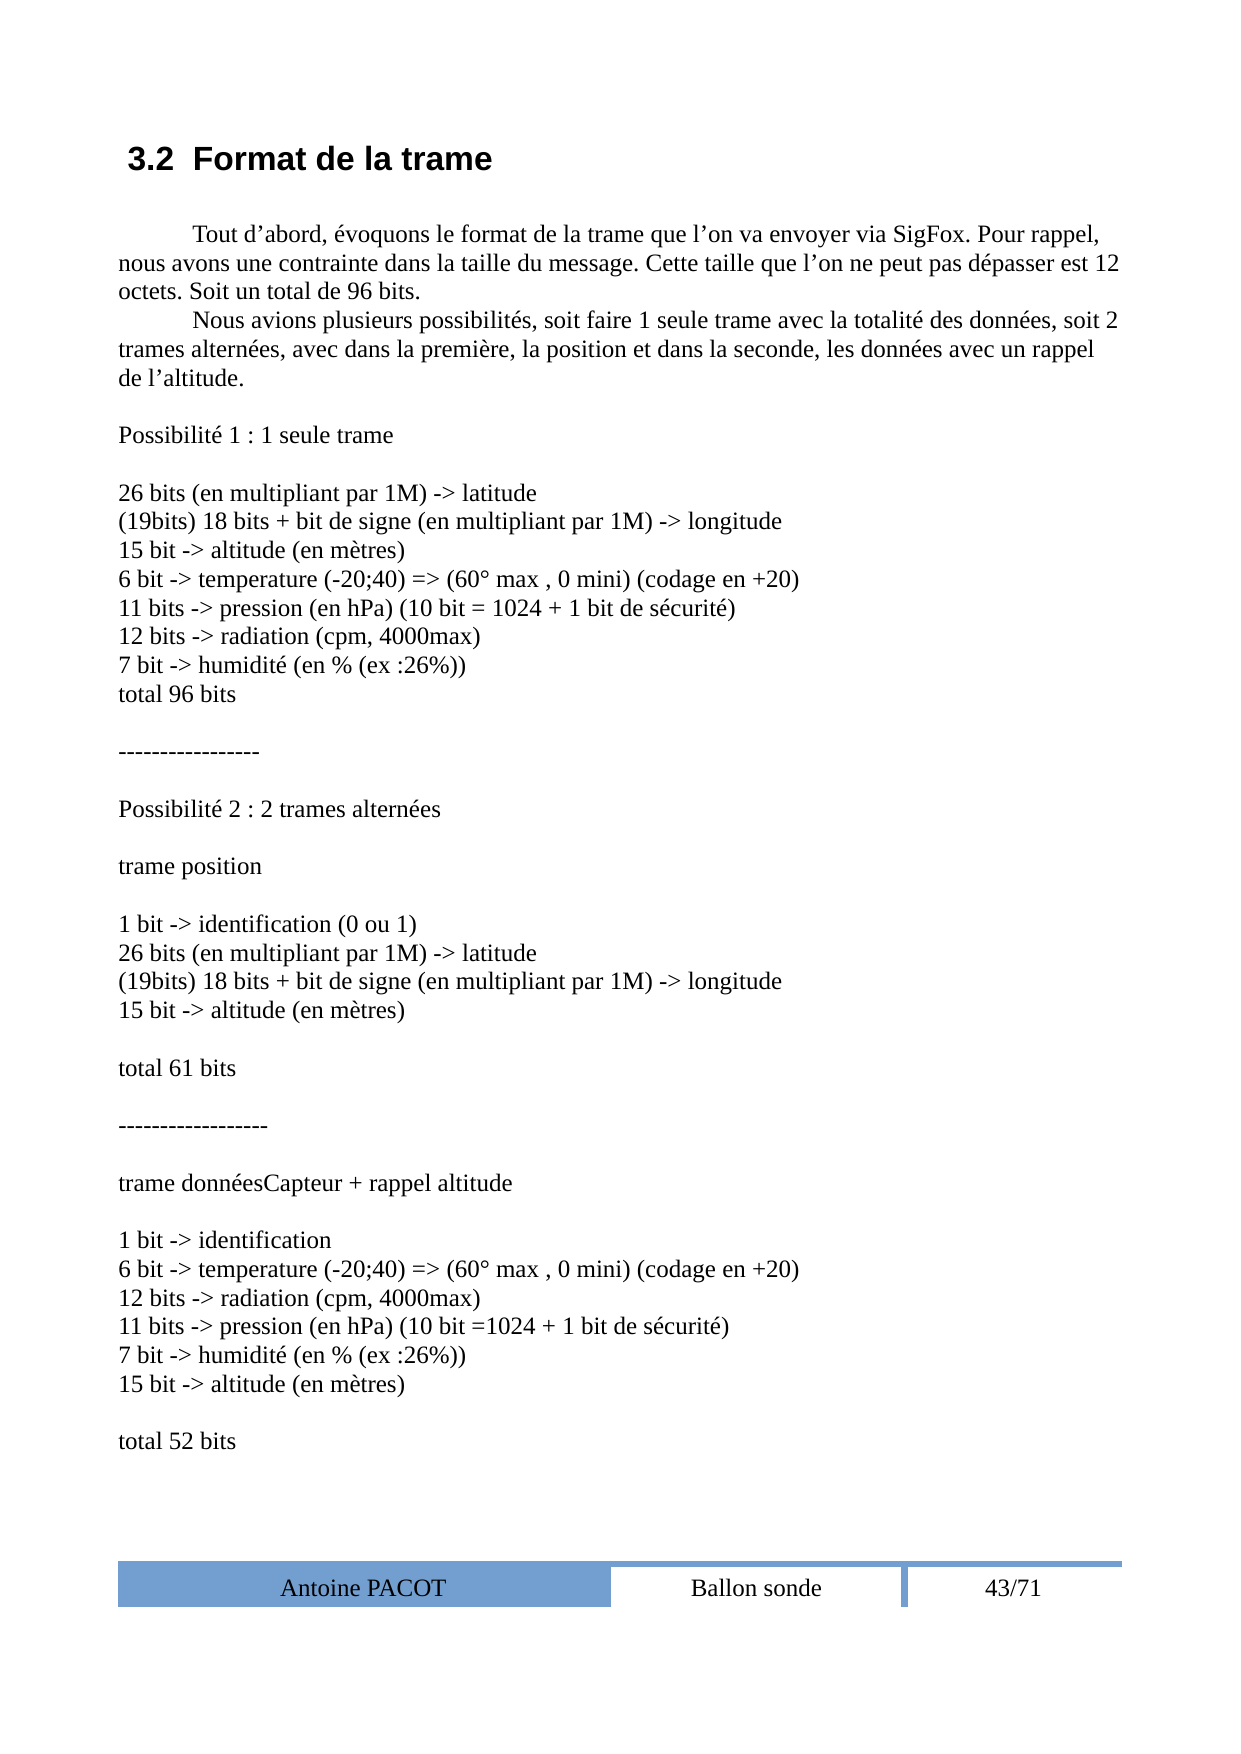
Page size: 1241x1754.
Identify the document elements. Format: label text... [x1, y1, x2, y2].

text trame position [118, 851, 1122, 880]
text total 61 bits [118, 1053, 1122, 1081]
text ------------------ [118, 1110, 1122, 1139]
text (19bits) 18 bits + bit de signe (en multipliant par 1M) -> longitude [118, 966, 1122, 995]
text 15 bit -> altitude (en mètres) [118, 995, 1122, 1024]
text total 96 bits [118, 679, 1122, 708]
text (19bits) 18 bits + bit de signe (en multipliant par 1M) -> longitude [118, 506, 1122, 535]
text Nous avions plusieurs possibilités, soit faire 1 seule trame avec la totalité des données, soit 2 trames alternées, avec dans la première, la position et dans la seconde, les données avec un rappel de l’altitude. [118, 305, 1122, 391]
text Tout d’abord, évoquons le format de la trame que l’on va envoyer via SigFox. Pour rappel, nous avons une contrainte dans la taille du message. Cette taille que l’on ne peut pas dépasser est 12 octets. Soit un total de 96 bits. [118, 219, 1122, 305]
text 11 bits -> pression (en hPa) (10 bit = 1024 + 1 bit de sécurité) [118, 593, 1122, 621]
text 12 bits -> radiation (cpm, 4000max) [118, 1283, 1122, 1311]
text 15 bit -> altitude (en mètres) [118, 1369, 1122, 1398]
text 6 bit -> temperature (-20;40) => (60° max , 0 mini) (codage en +20) [118, 564, 1122, 593]
text 7 bit -> humidité (en % (ex :26%)) [118, 650, 1122, 679]
text 11 bits -> pression (en hPa) (10 bit =1024 + 1 bit de sécurité) [118, 1311, 1122, 1340]
text trame donnéesCapteur + rappel altitude [118, 1168, 1122, 1196]
text ----------------- [118, 736, 1122, 765]
text 26 bits (en multipliant par 1M) -> latitude [118, 938, 1122, 966]
text 12 bits -> radiation (cpm, 4000max) [118, 621, 1122, 650]
text 15 bit -> altitude (en mètres) [118, 535, 1122, 564]
subtitle Format de la trame [118, 139, 1122, 178]
text Possibilité 2 : 2 trames alternées [118, 794, 1122, 823]
text Possibilité 1 : 1 seule trame [118, 420, 1122, 449]
text 1 bit -> identification [118, 1225, 1122, 1254]
text 6 bit -> temperature (-20;40) => (60° max , 0 mini) (codage en +20) [118, 1254, 1122, 1283]
text 1 bit -> identification (0 ou 1) [118, 909, 1122, 938]
text 7 bit -> humidité (en % (ex :26%)) [118, 1340, 1122, 1369]
text total 52 bits [118, 1426, 1122, 1455]
text 26 bits (en multipliant par 1M) -> latitude [118, 478, 1122, 506]
